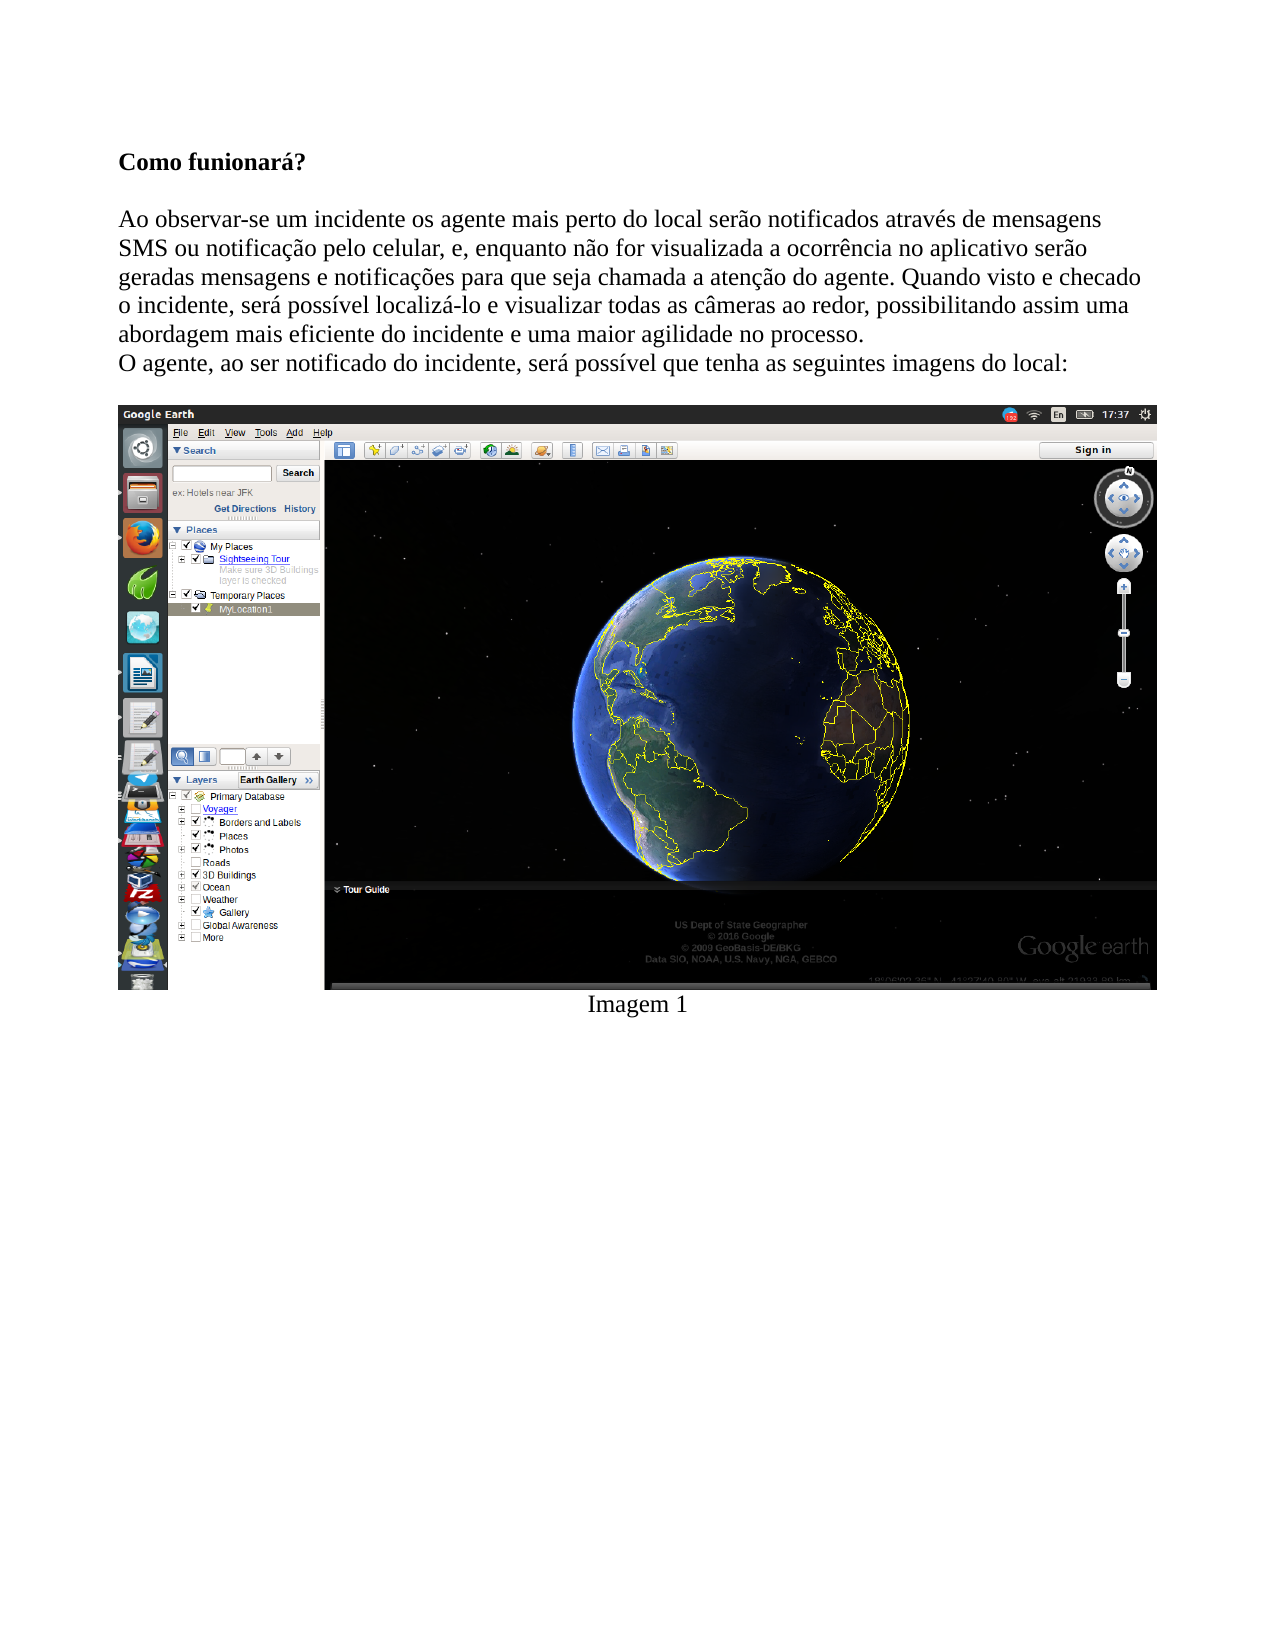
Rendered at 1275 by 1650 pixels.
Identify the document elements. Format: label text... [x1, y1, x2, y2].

text Ao observar-se um incidente os agente mais perto do local serão notificados através de mensagens SMS ou notificação pelo celular, e, enquanto não for visualizada a ocorrência no aplicativo serão geradas mensagens e notificações para que seja chamada a atenção do agente. Quando visto e checado o incidente, será possível localizá-lo e visualizar todas as câmeras ao redor, possibilitando assim uma abordagem mais eficiente do incidente e uma maior agilidade no processo. [118, 204, 1157, 348]
text Como funionará? [118, 147, 1157, 176]
text Imagem 1 [118, 990, 1157, 1018]
picture [118, 405, 1157, 990]
text O agente, ao ser notificado do incidente, será possível que tenha as seguintes imagens do local: [118, 348, 1157, 377]
